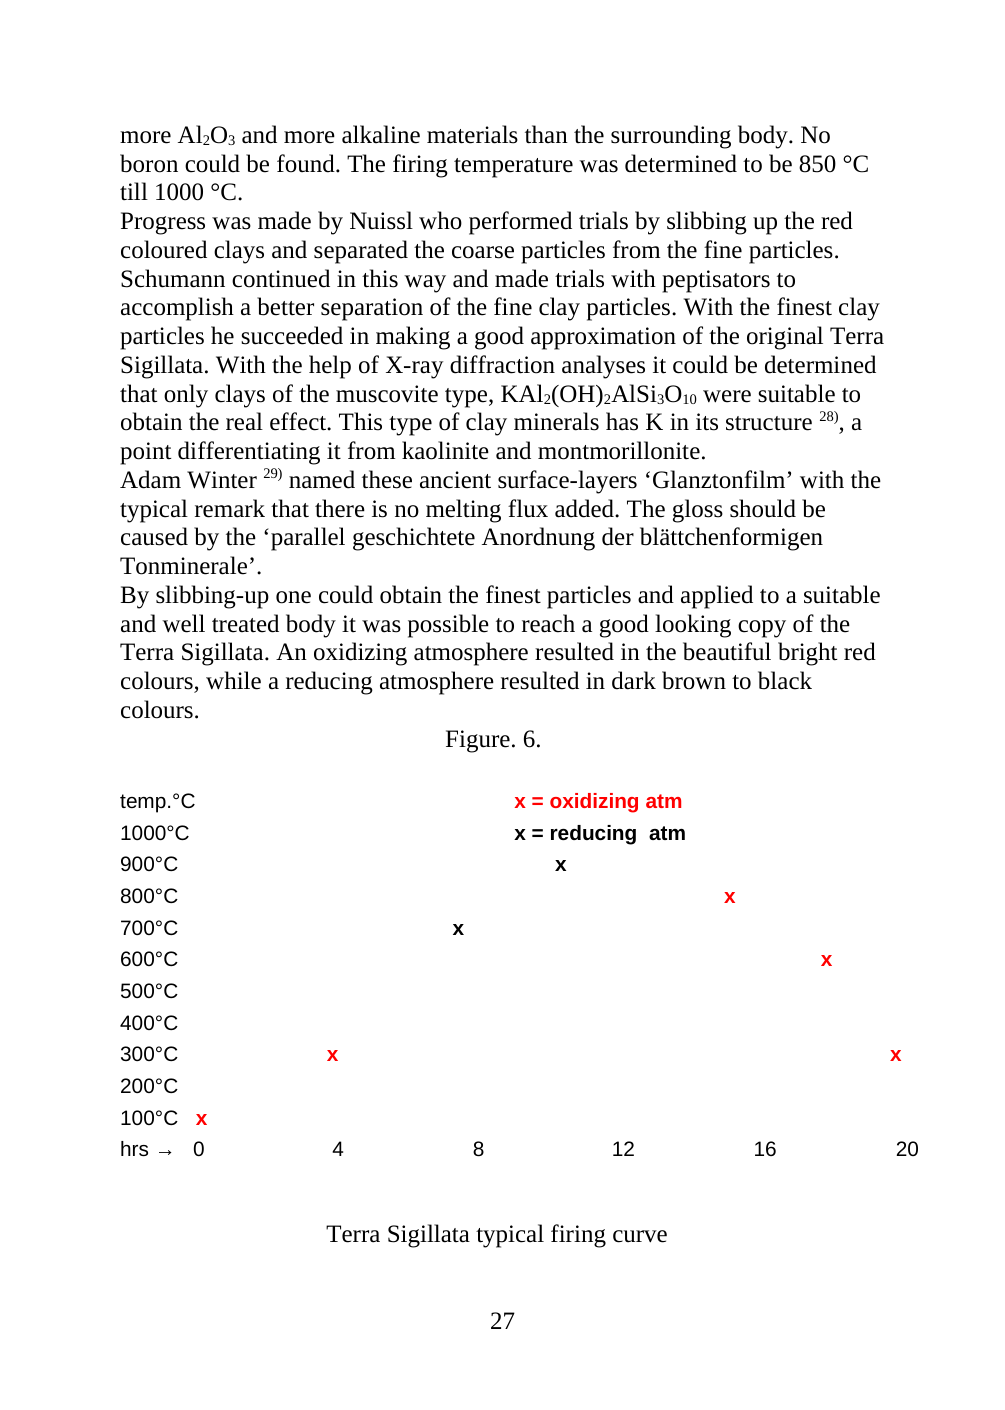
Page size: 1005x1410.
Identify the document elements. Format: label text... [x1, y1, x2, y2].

table_header temp.°C [119, 781, 250, 813]
table_cell x [381, 908, 513, 939]
table_cell [950, 1003, 1005, 1034]
table_cell [250, 845, 381, 876]
table_cell 200°C [119, 1066, 250, 1098]
table_cell [950, 908, 1005, 939]
table_cell [250, 1003, 381, 1034]
table_cell [513, 940, 688, 971]
table_cell [381, 876, 513, 908]
table_cell [688, 940, 819, 971]
table_cell [819, 1098, 950, 1129]
table_cell 20 [819, 1130, 950, 1161]
table_cell [688, 908, 819, 939]
table_cell [381, 845, 513, 876]
table_cell [513, 971, 688, 1003]
table_cell 24 [950, 1130, 1005, 1161]
table_header [819, 781, 950, 813]
table_cell 500°C [119, 971, 250, 1003]
table_cell 12 [513, 1130, 688, 1161]
table_header x = oxidizing atm [513, 781, 688, 813]
table_cell 600°C [119, 940, 250, 971]
table_cell [513, 1098, 688, 1129]
table_cell 300°C [119, 1035, 250, 1066]
table_cell [381, 1003, 513, 1034]
table_cell [250, 876, 381, 908]
table_cell 8 [381, 1130, 513, 1161]
table_cell [381, 813, 513, 844]
table_cell [513, 876, 688, 908]
text Progress was made by Nuissl who performed trials by slibbing up the red coloured clays and separated the coarse particles from the fine particles. [120, 206, 885, 264]
text Figure. 6. [176, 724, 885, 752]
table_cell [819, 876, 1005, 908]
table_cell [381, 1035, 513, 1066]
table_cell 16 [688, 1130, 819, 1161]
table_cell [688, 1035, 819, 1066]
table_cell x [819, 1035, 950, 1066]
table_cell 800°C [119, 876, 250, 908]
table_cell [513, 1066, 688, 1098]
table_cell [250, 940, 381, 971]
table_cell hrs → 0 [119, 1130, 250, 1161]
table_cell [513, 908, 688, 939]
table_cell [688, 845, 819, 876]
table_cell [381, 940, 513, 971]
text more Al2O3 and more alkaline materials than the surrounding body. No boron could be found. The firing temperature was determined to be 850 °C till 1000 °C. [120, 120, 885, 206]
table_cell [688, 1066, 819, 1098]
table_cell 4 [250, 1130, 381, 1161]
table_cell 400°C [119, 1003, 250, 1034]
table_cell x [819, 940, 1005, 971]
table_cell [381, 1066, 513, 1098]
table_cell [950, 1066, 1005, 1098]
table_cell [513, 1003, 688, 1034]
table_cell [819, 908, 950, 939]
table_cell [688, 1003, 819, 1034]
table_cell 900°C [119, 845, 250, 876]
text Terra Sigillata typical firing curve [176, 1219, 885, 1247]
table_cell x [250, 1035, 381, 1066]
table_cell [819, 971, 950, 1003]
table_header [688, 781, 819, 813]
table_cell [381, 1098, 513, 1129]
table_cell x [688, 876, 819, 908]
table_cell [950, 813, 1005, 844]
table_cell x [950, 1098, 1005, 1129]
table_cell [250, 813, 381, 844]
table_cell [250, 1066, 381, 1098]
table_cell 100°C x [119, 1098, 250, 1129]
table_header [950, 781, 1005, 813]
table_cell 700°C [119, 908, 250, 939]
table_cell [250, 908, 381, 939]
table_cell 1000°C [119, 813, 250, 844]
table_cell x = reducing atm [513, 813, 688, 844]
text Adam Winter 29) named these ancient surface-layers ‘Glanztonfilm’ with the typical remark that there is no melting flux added. The gloss should be caused by the ‘parallel geschichtete Anordnung der blättchenformigen Tonminerale’. [120, 465, 885, 580]
table_cell [819, 813, 950, 844]
table_cell x [513, 845, 688, 876]
table_cell [819, 1066, 950, 1098]
text By slibbing-up one could obtain the finest particles and applied to a suitable and well treated body it was possible to reach a good looking copy of the Terra Sigillata. An oxidizing atmosphere resulted in the beautiful bright red colours, while a reducing atmosphere resulted in dark brown to black colours. [120, 580, 885, 724]
table_cell [250, 971, 381, 1003]
table_cell [819, 1003, 950, 1034]
table_cell [250, 1098, 381, 1129]
table_cell [513, 1035, 688, 1066]
table_cell [950, 845, 1005, 876]
text Schumann continued in this way and made trials with peptisators to accomplish a better separation of the fine clay particles. With the finest clay particles he succeeded in making a good approximation of the original Terra Sigillata. With the help of X-ray diffraction analyses it could be determined that only clays of the muscovite type, KAl2(OH)2AlSi3O10 were suitable to obtain the real effect. This type of clay minerals has K in its structure 28), a point differentiating it from kaolinite and montmorillonite. [120, 264, 885, 465]
table_cell [819, 845, 950, 876]
table_cell [688, 971, 819, 1003]
table_header [381, 781, 513, 813]
table_cell [950, 971, 1005, 1003]
table_cell [688, 813, 819, 844]
table_cell [950, 1035, 1005, 1066]
table_cell [381, 971, 513, 1003]
table_header [250, 781, 381, 813]
table_cell [688, 1098, 819, 1129]
